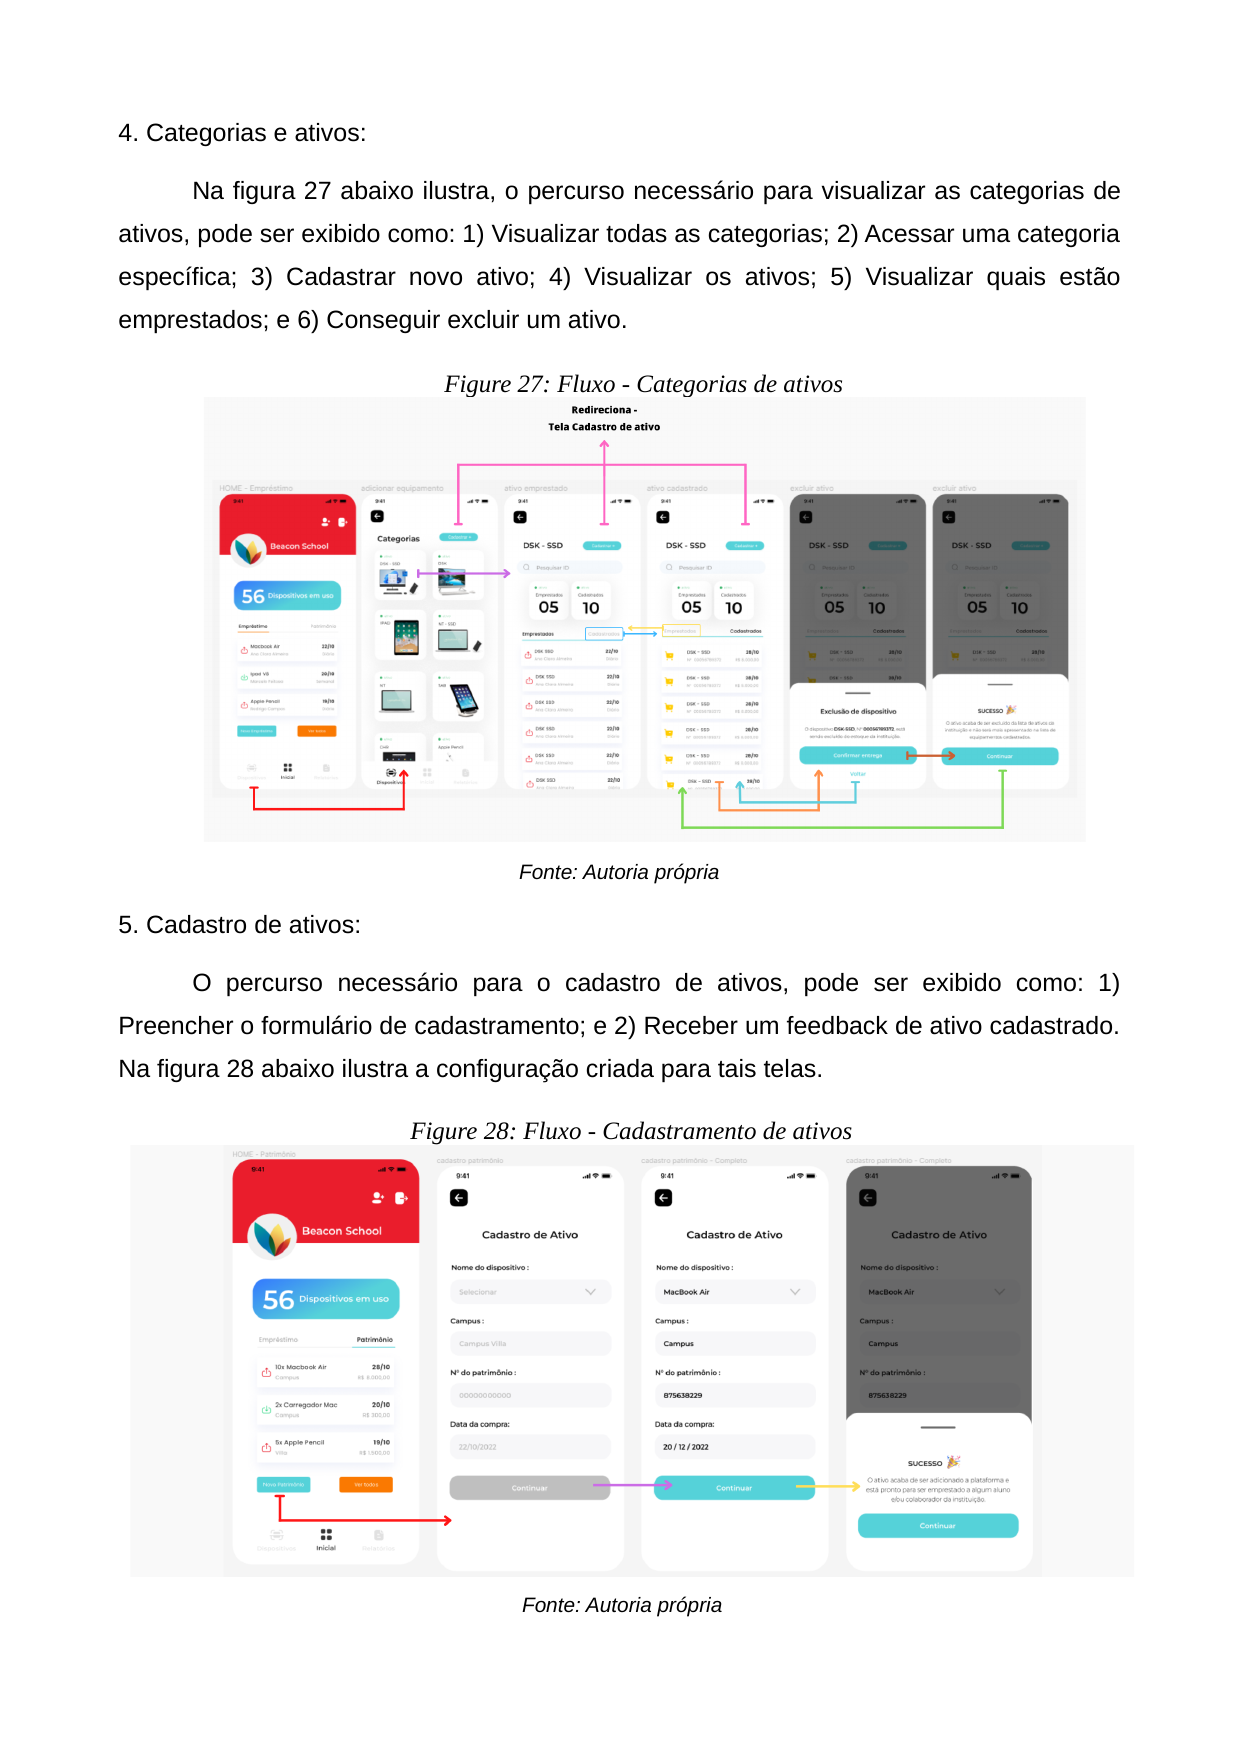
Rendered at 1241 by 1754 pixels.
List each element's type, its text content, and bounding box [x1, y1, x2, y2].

text Figure 28: Fluxo - Cadastramento de ativos [111, 1116, 1154, 1145]
text O percurso necessário para o cadastro de ativos, pode ser exibido como: 1) Preencher o formulário de cadastramento; e 2) Receber um feedback de ativo cadastrado. Na figura 28 abaixo ilustra a configuração criada para tais telas. [118, 968, 1122, 1083]
text Fonte: Autoria própria [118, 1581, 1122, 1617]
text [111, 1104, 1154, 1116]
text Na figura 27 abaixo ilustra, o percurso necessário para visualizar as categorias de ativos, pode ser exibido como: 1) Visualizar todas as categorias; 2) Acessar uma categoria específica; 3) Cadastrar novo ativo; 4) Visualizar os ativos; 5) Visualizar quais estão emprestados; e 6) Conseguir excluir um ativo. [118, 176, 1122, 334]
text [111, 1145, 1154, 1581]
text Figure 27: Fluxo - Categorias de ativos [204, 369, 1086, 397]
picture [130, 1145, 1135, 1577]
text 4. Categorias e ativos: [118, 118, 1122, 147]
text Fonte: Autoria própria [118, 357, 1122, 883]
picture [203, 397, 1086, 842]
text 5. Cadastro de ativos: [118, 910, 1122, 939]
